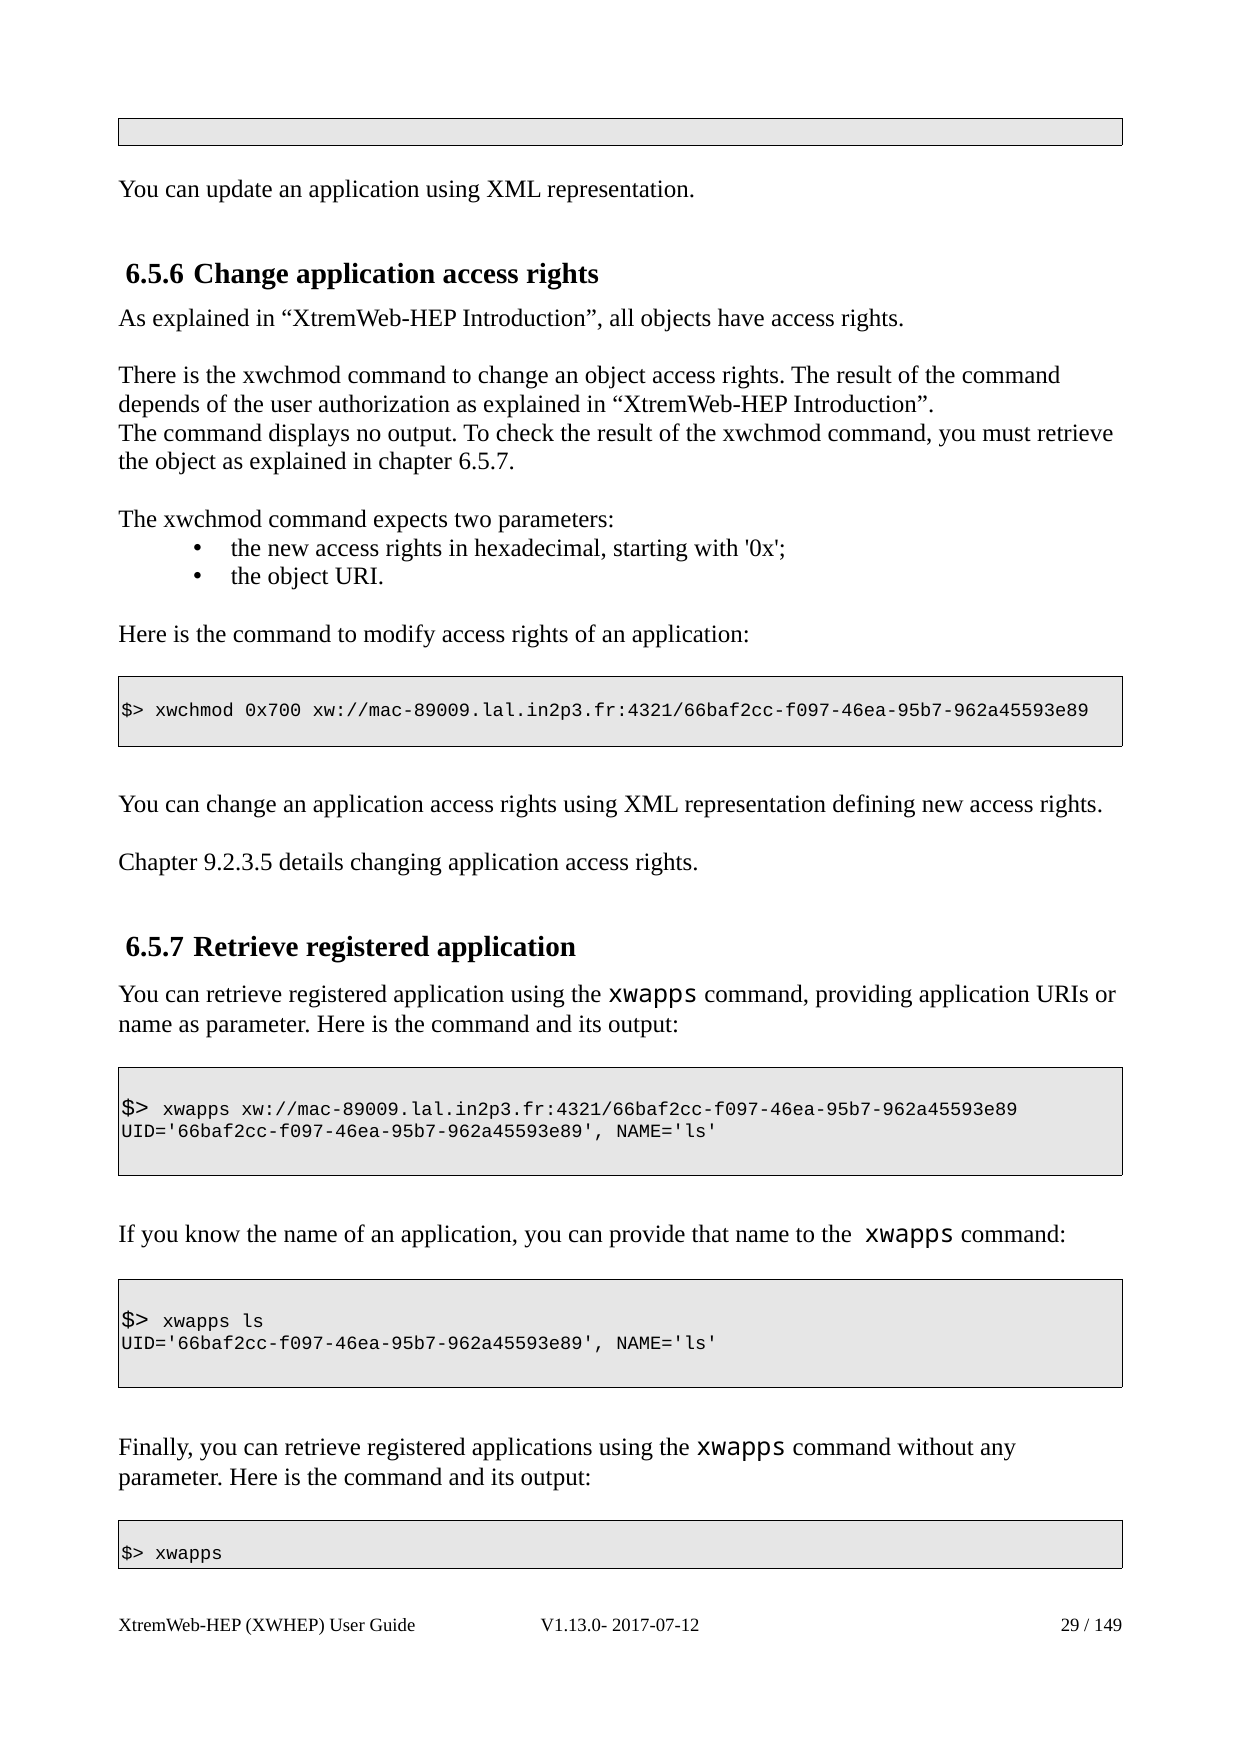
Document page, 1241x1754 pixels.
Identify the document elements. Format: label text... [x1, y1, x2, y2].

text UID='66baf2cc-f097-46ea-95b7-962a45593e89', NAME='ls' [119, 1119, 1122, 1140]
text You can update an application using XML representation. [118, 174, 1122, 203]
text UID='66baf2cc-f097-46ea-95b7-962a45593e89', NAME='ls' [119, 1331, 1122, 1352]
text You can change an application access rights using XML representation defining new access rights. [118, 789, 1122, 818]
text $> xwapps [119, 1541, 1122, 1568]
text There is the xwchmod command to change an object access rights. The result of the command depends of the user authorization as explained in “XtremWeb-HEP Introduction”. [118, 360, 1122, 418]
subtitle Retrieve registered application [118, 929, 1122, 963]
text $> xwchmod 0x700 xw://mac-89009.lal.in2p3.fr:4321/66baf2cc-f097-46ea-95b7-962a45593e89 [119, 698, 1122, 719]
text $> xwapps xw://mac-89009.lal.in2p3.fr:4321/66baf2cc-f097-46ea-95b7-962a45593e89 [119, 1093, 1122, 1119]
subtitle Change application access rights [118, 257, 1122, 290]
text You can retrieve registered application using the xwapps command, providing application URIs or name as parameter. Here is the command and its output: [118, 975, 1122, 1038]
text If you know the name of an application, you can provide that name to the xwapps command: [118, 1216, 1122, 1250]
text Chapter 9.2.3.5 details changing application access rights. [118, 847, 1122, 876]
list the new access rights in hexadecimal, starting with '0x'; [193, 533, 1122, 561]
text Here is the command to modify access rights of an application: [118, 619, 1122, 648]
text The command displays no output. To check the result of the xwchmod command, you must retrieve the object as explained in chapter 6.5.7. [118, 418, 1122, 475]
list the object URI. [193, 561, 1122, 590]
text As explained in “XtremWeb-HEP Introduction”, all objects have access rights. [118, 303, 1122, 331]
text The xwchmod command expects two parameters: [118, 504, 1122, 533]
text $> xwapps ls [119, 1305, 1122, 1331]
text Finally, you can retrieve registered applications using the xwapps command without any parameter. Here is the command and its output: [118, 1428, 1122, 1491]
